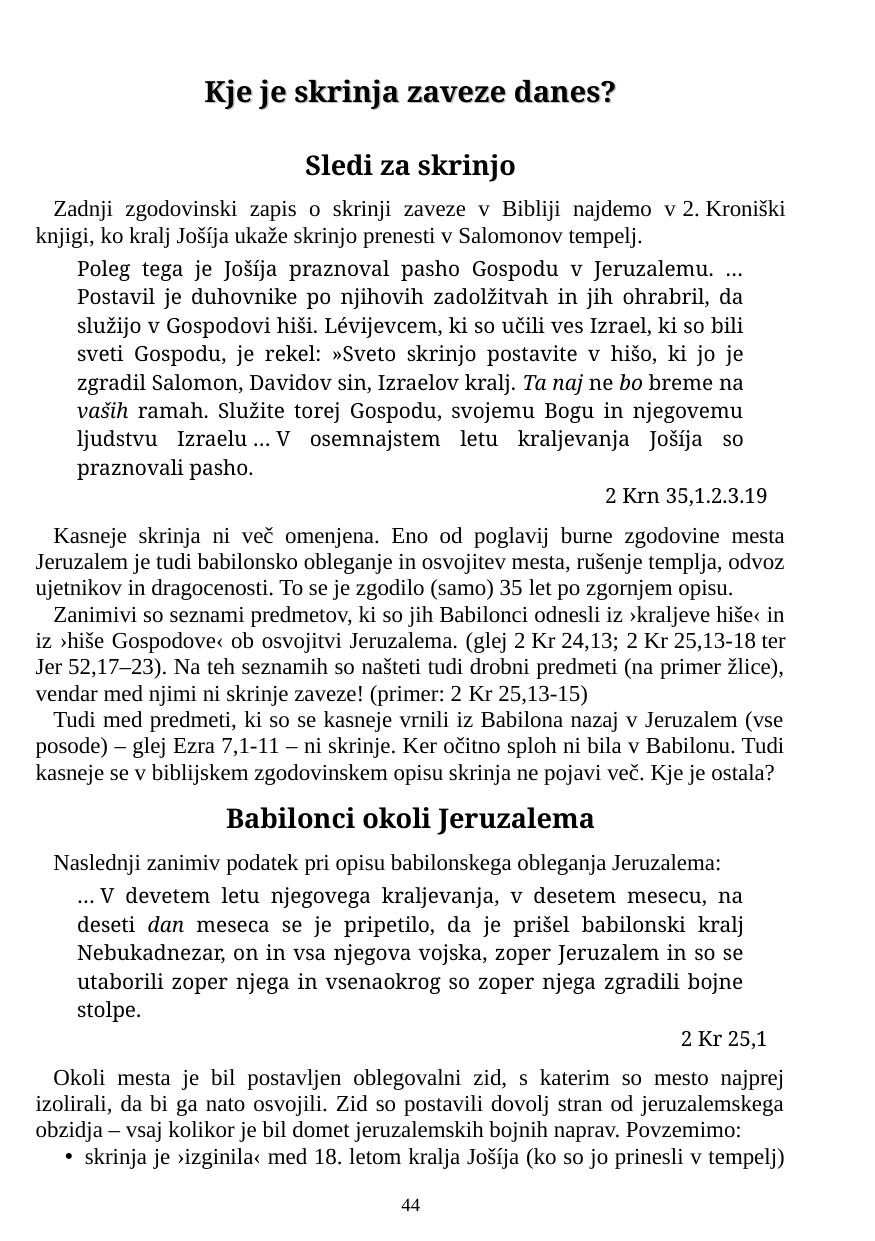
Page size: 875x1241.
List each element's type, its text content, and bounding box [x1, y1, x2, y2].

text Zadnji zgodovinski zapis o skrinji zaveze v Bibliji najdemo v 2. Kroniški knjigi, ko kralj Jošíja ukaže skrinjo prenesti v Salomonov tempelj. [35, 195, 786, 248]
subtitle Kje je skrinja zaveze danes? [35, 71, 786, 111]
text Zanimivi so seznami predmetov, ki so jih Babilonci odnesli iz ›kraljeve hiše‹ in iz ›hiše Gospodove‹ ob osvojitvi Jeruzalema. (glej 2 Kr 24,13; 2 Kr 25,13-18 ter Jer 52,17–23). Na teh seznamih so našteti tudi drobni predmeti (na primer žlice), vendar med njimi ni skrinje zaveze! (primer: 2 Kr 25,13-15) [35, 601, 786, 706]
text Poleg tega je Jošíja praznoval pasho Gospodu v Jeruzalemu. … Postavil je duhovnike po njihovih zadolžitvah in jih ohrabril, da služijo v Gospodovi hiši. Lévijevcem, ki so učili ves Izrael, ki so bili sveti Gospodu, je rekel: »Sveto skrinjo postavite v hišo, ki jo je zgradil Salomon, Davidov sin, Izraelov kralj. Ta naj ne bo breme na vaših ramah. Služite torej Gospodu, svojemu Bogu in njegovemu ljudstvu Izraelu … V osemnajstem letu kraljevanja Jošíja so praznovali pasho. 2 Krn 35,1.2.3.19 [77, 254, 744, 510]
subtitle Sledi za skrinjo [35, 146, 786, 183]
subtitle Babilonci okoli Jeruzalema [35, 800, 786, 837]
text Okoli mesta je bil postavljen oblegovalni zid, s katerim so mesto najprej izolirali, da bi ga nato osvojili. Zid so postavili dovolj stran od jeruzalemskega obzidja – vsaj kolikor je bil domet jeruzalemskih bojnih naprav. Povzemimo: [35, 1064, 786, 1143]
list skrinja je ›izginila‹ med 18. letom kralja Jošíja (ko so jo prinesli v tempelj) [65, 1143, 786, 1169]
text Naslednji zanimiv podatek pri opisu babilonskega obleganja Jeruzalema: [35, 849, 786, 876]
text Kasneje skrinja ni več omenjena. Eno od poglavij burne zgodovine mesta Jeruzalem je tudi babilonsko obleganje in osvojitev mesta, rušenje templja, odvoz ujetnikov in dragocenosti. To se je zgodilo (samo) 35 let po zgornjem opisu. [35, 522, 786, 601]
text … V devetem letu njegovega kraljevanja, v desetem mesecu, na deseti dan meseca se je pripetilo, da je prišel babilonski kralj Nebukadnezar, on in vsa njegova vojska, zoper Jeruzalem in so se utaborili zoper njega in vsenaokrog so zoper njega zgradili bojne stolpe. 2 Kr 25,1 [77, 881, 744, 1052]
text Tudi med predmeti, ki so se kasneje vrnili iz Babilona nazaj v Jeruzalem (vse posode) – glej Ezra 7,1-11 – ni skrinje. Ker očitno sploh ni bila v Babilonu. Tudi kasneje se v biblijskem zgodovinskem opisu skrinja ne pojavi več. Kje je ostala? [35, 706, 786, 785]
